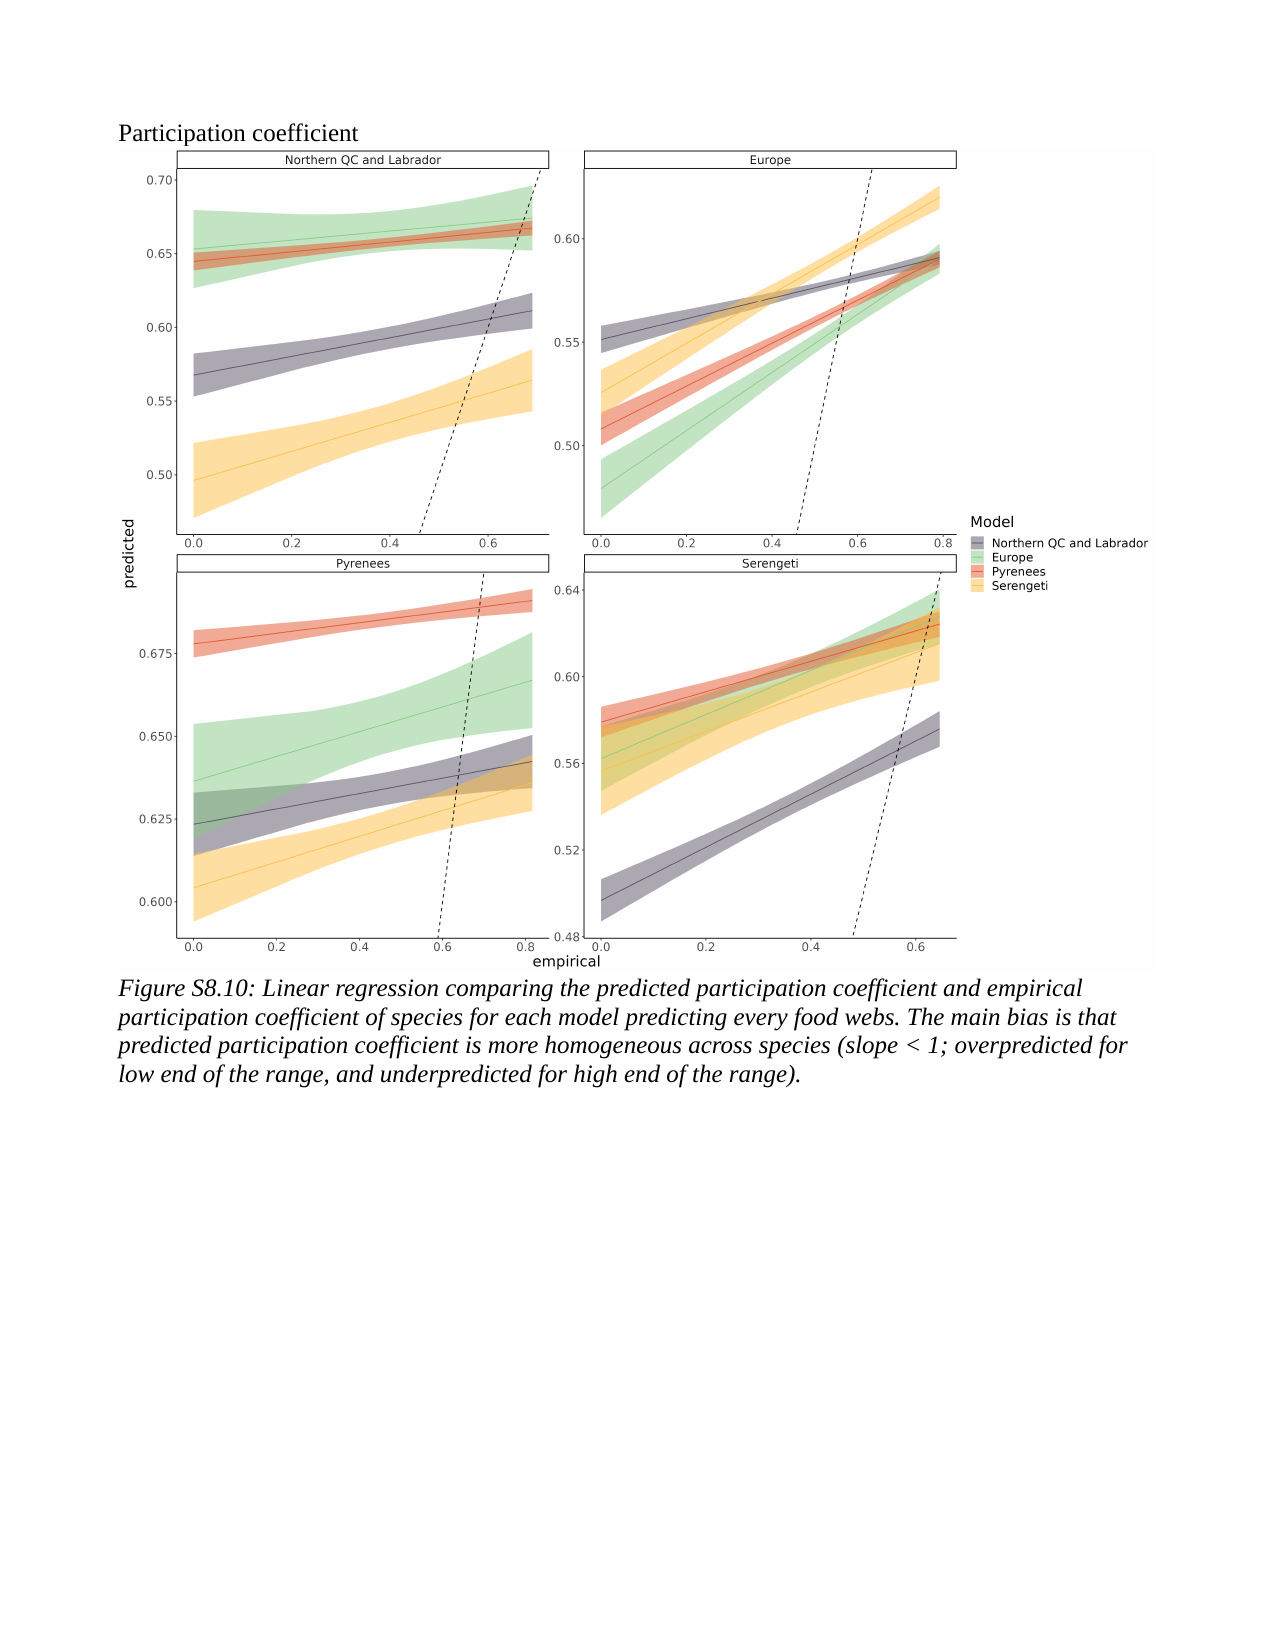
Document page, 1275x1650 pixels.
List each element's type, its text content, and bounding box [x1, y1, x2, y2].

picture [118, 146, 1157, 974]
text Participation coefficient [118, 118, 1157, 146]
text Figure S8.10: Linear regression comparing the predicted participation coefficient and empirical participation coefficient of species for each model predicting every food webs. The main bias is that predicted participation coefficient is more homogeneous across species (slope < 1; overpredicted for low end of the range, and underpredicted for high end of the range). [118, 974, 1157, 1088]
